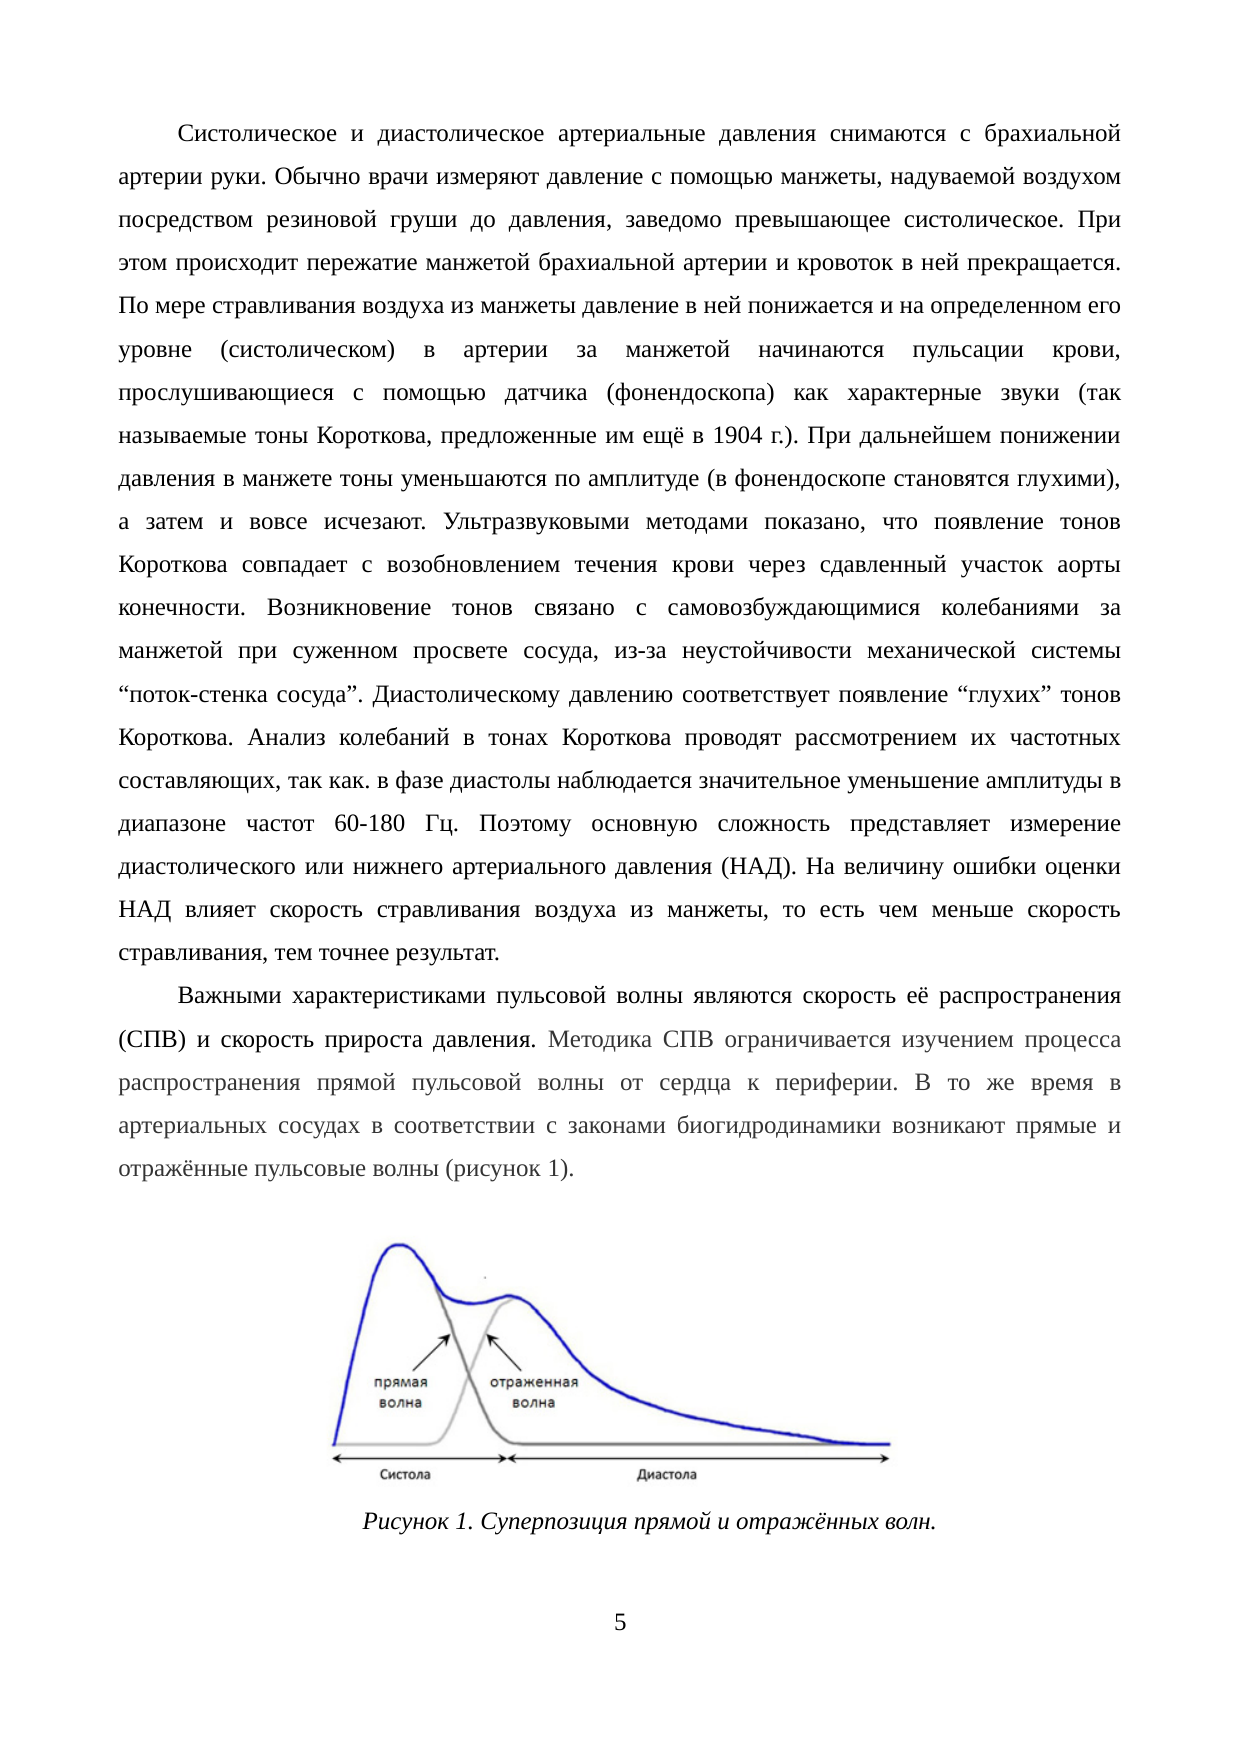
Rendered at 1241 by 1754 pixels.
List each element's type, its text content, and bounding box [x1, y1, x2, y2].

text Систолическое и диастолическое артериальные давления снимаются с брахиальной артерии руки. Обычно врачи измеряют давление с помощью манжеты, надуваемой воздухом посредством резиновой груши до давления, заведомо превышающее систолическое. При этом происходит пережатие манжетой брахиальной артерии и кровоток в ней прекращается. По мере стравливания воздуха из манжеты давление в ней понижается и на определенном его уровне (систолическом) в артерии за манжетой начинаются пульсации крови, прослушивающиеся с помощью датчика (фонендоскопа) как характерные звуки (так называемые тоны Короткова, предложенные им ещё в 1904 г.). При дальнейшем понижении давления в манжете тоны уменьшаются по амплитуде (в фонендоскопе становятся глухими), а затем и вовсе исчезают. Ультразвуковыми методами показано, что появление тонов Короткова совпадает с возобновлением течения крови через сдавленный участок аорты конечности. Возникновение тонов связано с самовозбуждающимися колебаниями за манжетой при суженном просвете сосуда, из-за неустойчивости механической системы “поток-стенка сосуда”. Диастолическому давлению соответствует появление “глухих” тонов Короткова. Анализ колебаний в тонах Короткова проводят рассмотрением их частотных составляющих, так как. в фазе диастолы наблюдается значительное уменьшение амплитуды в диапазоне частот 60-180 Гц. Поэтому основную сложность представляет измерение диастолического или нижнего артериального давления (НАД). На величину ошибки оценки НАД влияет скорость стравливания воздуха из манжеты, то есть чем меньше скорость стравливания, тем точнее результат. [118, 118, 1122, 966]
picture [307, 1196, 933, 1507]
text Рисунок 1. Суперпозиция прямой и отражённых волн. [118, 1506, 1122, 1535]
text Важными характеристиками пульсовой волны являются скорость её распространения (СПВ) и скорость прироста давления. Методика СПВ ограничивается изучением процесса распространения прямой пульсовой волны от сердца к периферии. В то же время в артериальных сосудах в соответствии с законами биогидродинамики возникают прямые и отражённые пульсовые волны (рисунок 1). [118, 981, 1122, 1182]
